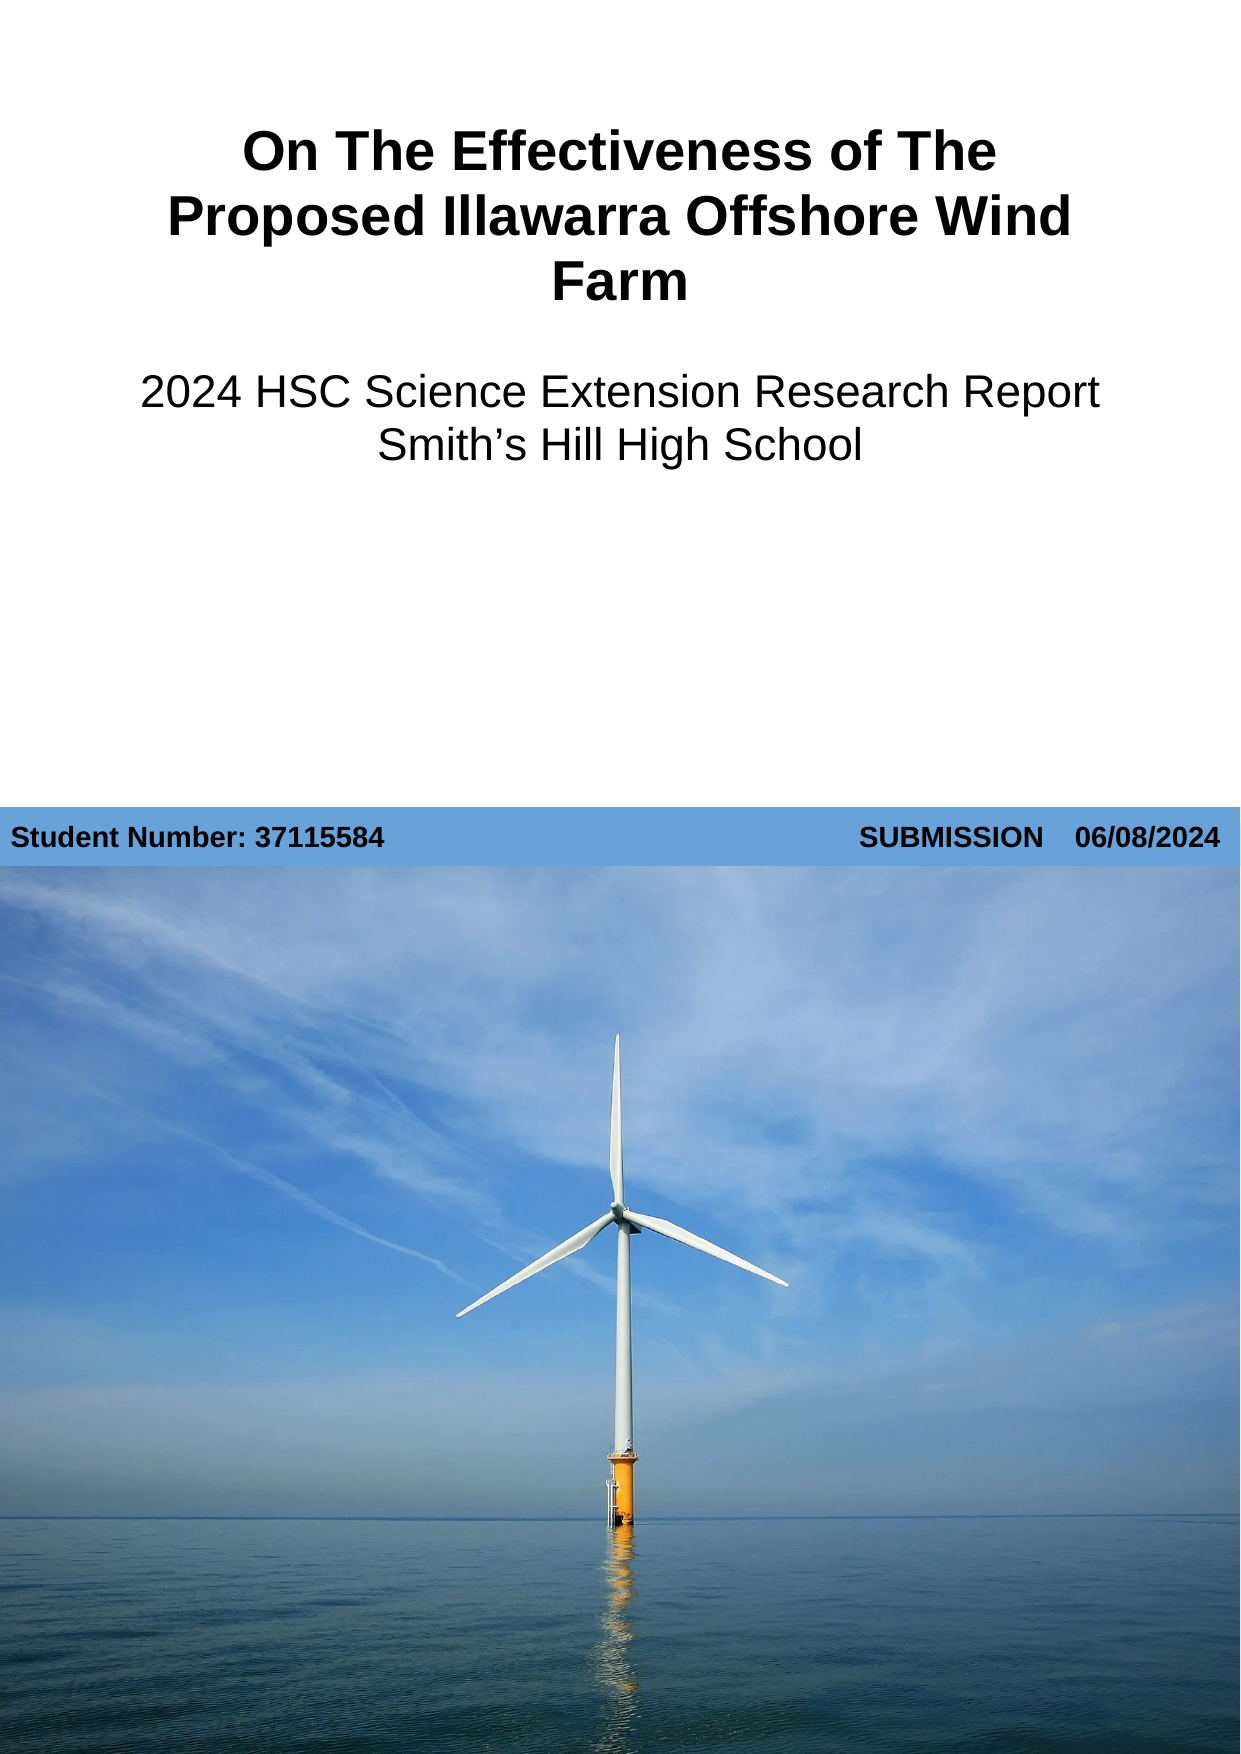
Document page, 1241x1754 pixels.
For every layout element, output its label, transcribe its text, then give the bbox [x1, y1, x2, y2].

table_header 06/08/2024 [1065, 809, 1239, 864]
title On The Effectiveness of The Proposed Illawarra Offshore Wind Farm [118, 118, 1122, 312]
picture [0, 866, 1241, 1754]
table_header SUBMISSION [850, 809, 1063, 864]
subtitle 2024 HSC Science Extension Research Report [118, 365, 1122, 417]
table_header Student Number: 37115584 [1, 809, 401, 864]
table_header [403, 809, 848, 864]
subtitle Smith’s Hill High School [118, 417, 1122, 470]
